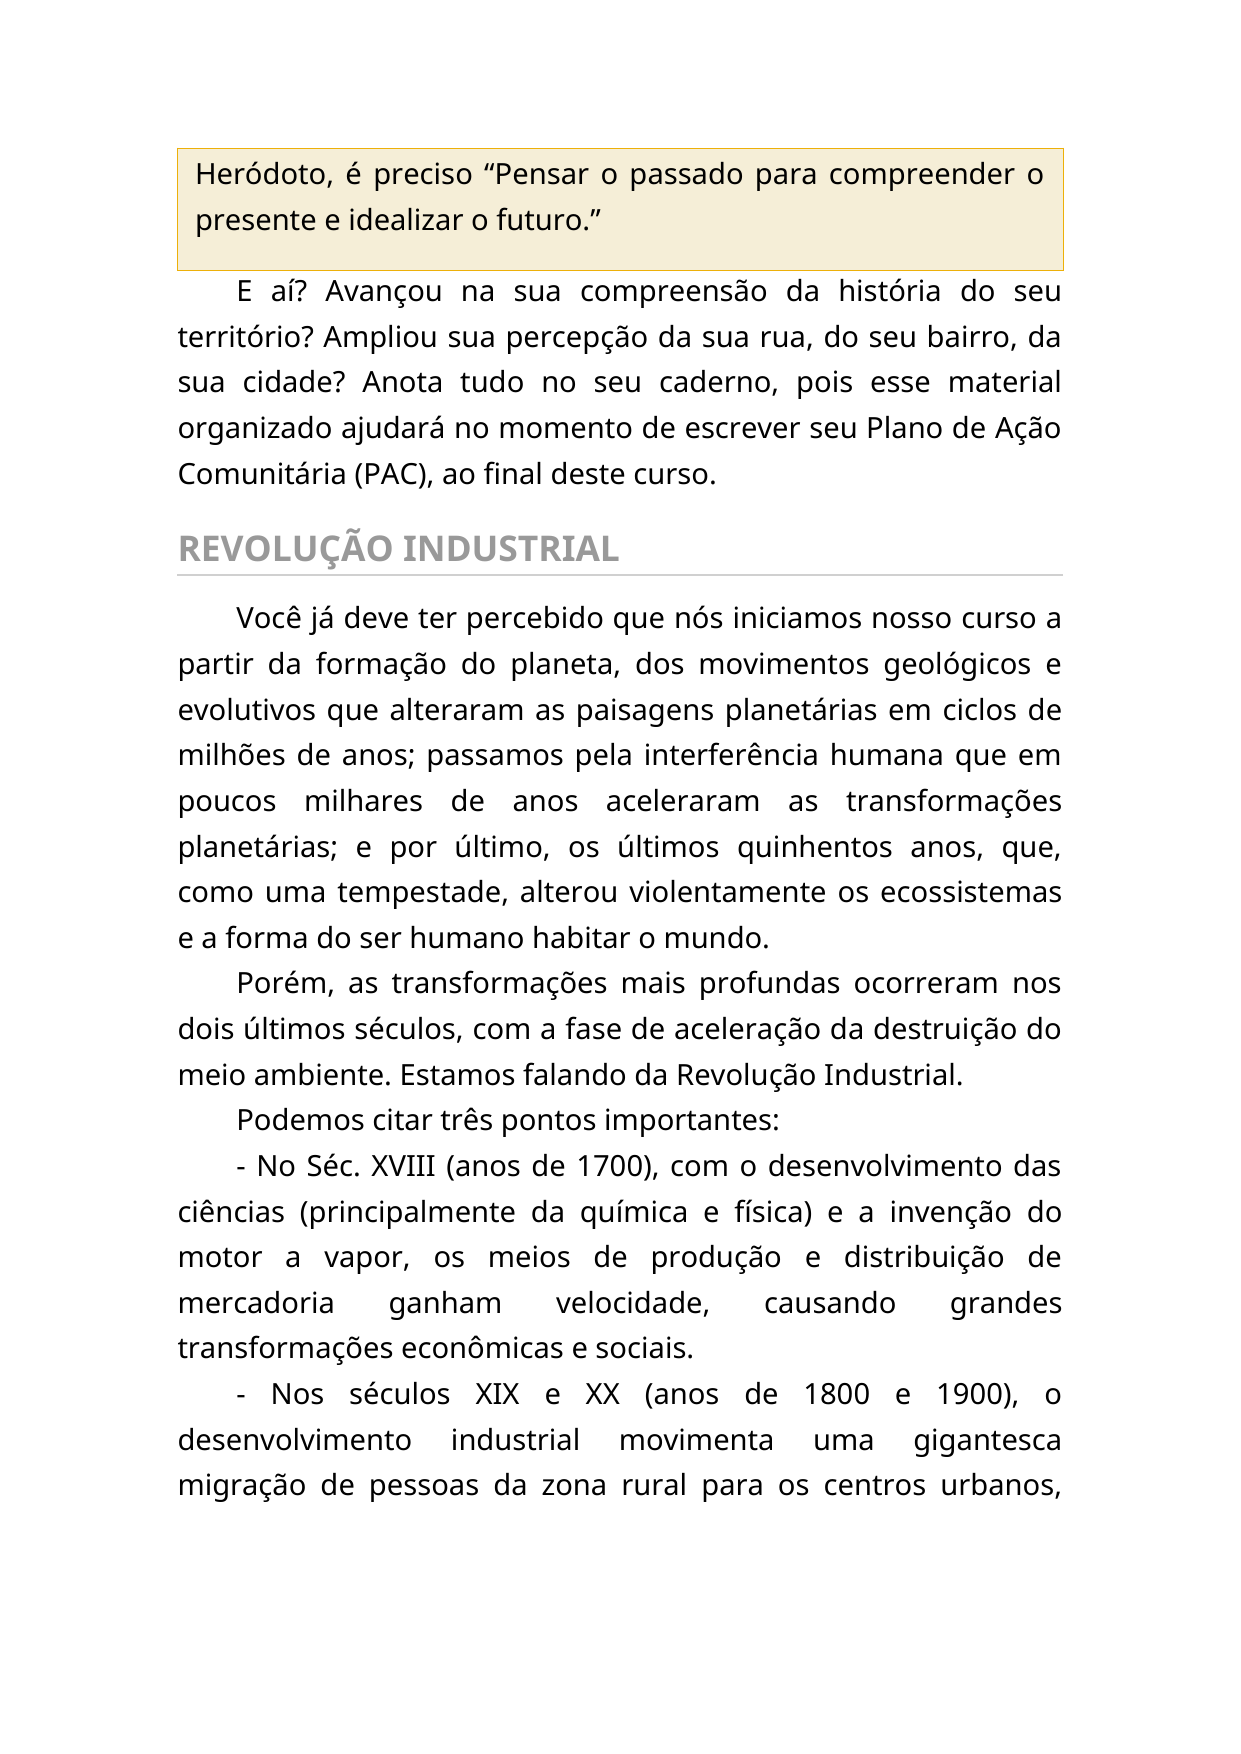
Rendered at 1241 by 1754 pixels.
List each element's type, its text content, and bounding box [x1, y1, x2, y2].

text - Nos séculos XIX e XX (anos de 1800 e 1900), o desenvolvimento industrial movimenta uma gigantesca migração de pessoas da zona rural para os centros urbanos, [177, 1373, 1063, 1504]
table_cell Heródoto, é preciso “Pensar o passado para compreender o presente e idealizar o futuro.” [178, 149, 1063, 270]
text - No Séc. XVIII (anos de 1700), com o desenvolvimento das ciências (principalmente da química e física) e a invenção do motor a vapor, os meios de produção e distribuição de mercadoria ganham velocidade, causando grandes transformações econômicas e sociais. [177, 1145, 1063, 1367]
text E aí? Avançou na sua compreensão da história do seu território? Ampliou sua percepção da sua rua, do seu bairro, da sua cidade? Anota tudo no seu caderno, pois esse material organizado ajudará no momento de escrever seu Plano de Ação Comunitária (PAC), ao final deste curso. [177, 271, 1063, 493]
text Você já deve ter percebido que nós iniciamos nosso curso a partir da formação do planeta, dos movimentos geológicos e evolutivos que alteraram as paisagens planetárias em ciclos de milhões de anos; passamos pela interferência humana que em poucos milhares de anos aceleraram as transformações planetárias; e por último, os últimos quinhentos anos, que, como uma tempestade, alterou violentamente os ecossistemas e a forma do ser humano habitar o mundo. [177, 598, 1063, 957]
text Podemos citar três pontos importantes: [177, 1099, 1063, 1139]
subtitle REVOLUÇÃO INDUSTRIAL [177, 523, 1063, 574]
text Porém, as transformações mais profundas ocorreram nos dois últimos séculos, com a fase de aceleração da destruição do meio ambiente. Estamos falando da Revolução Industrial. [177, 963, 1063, 1094]
